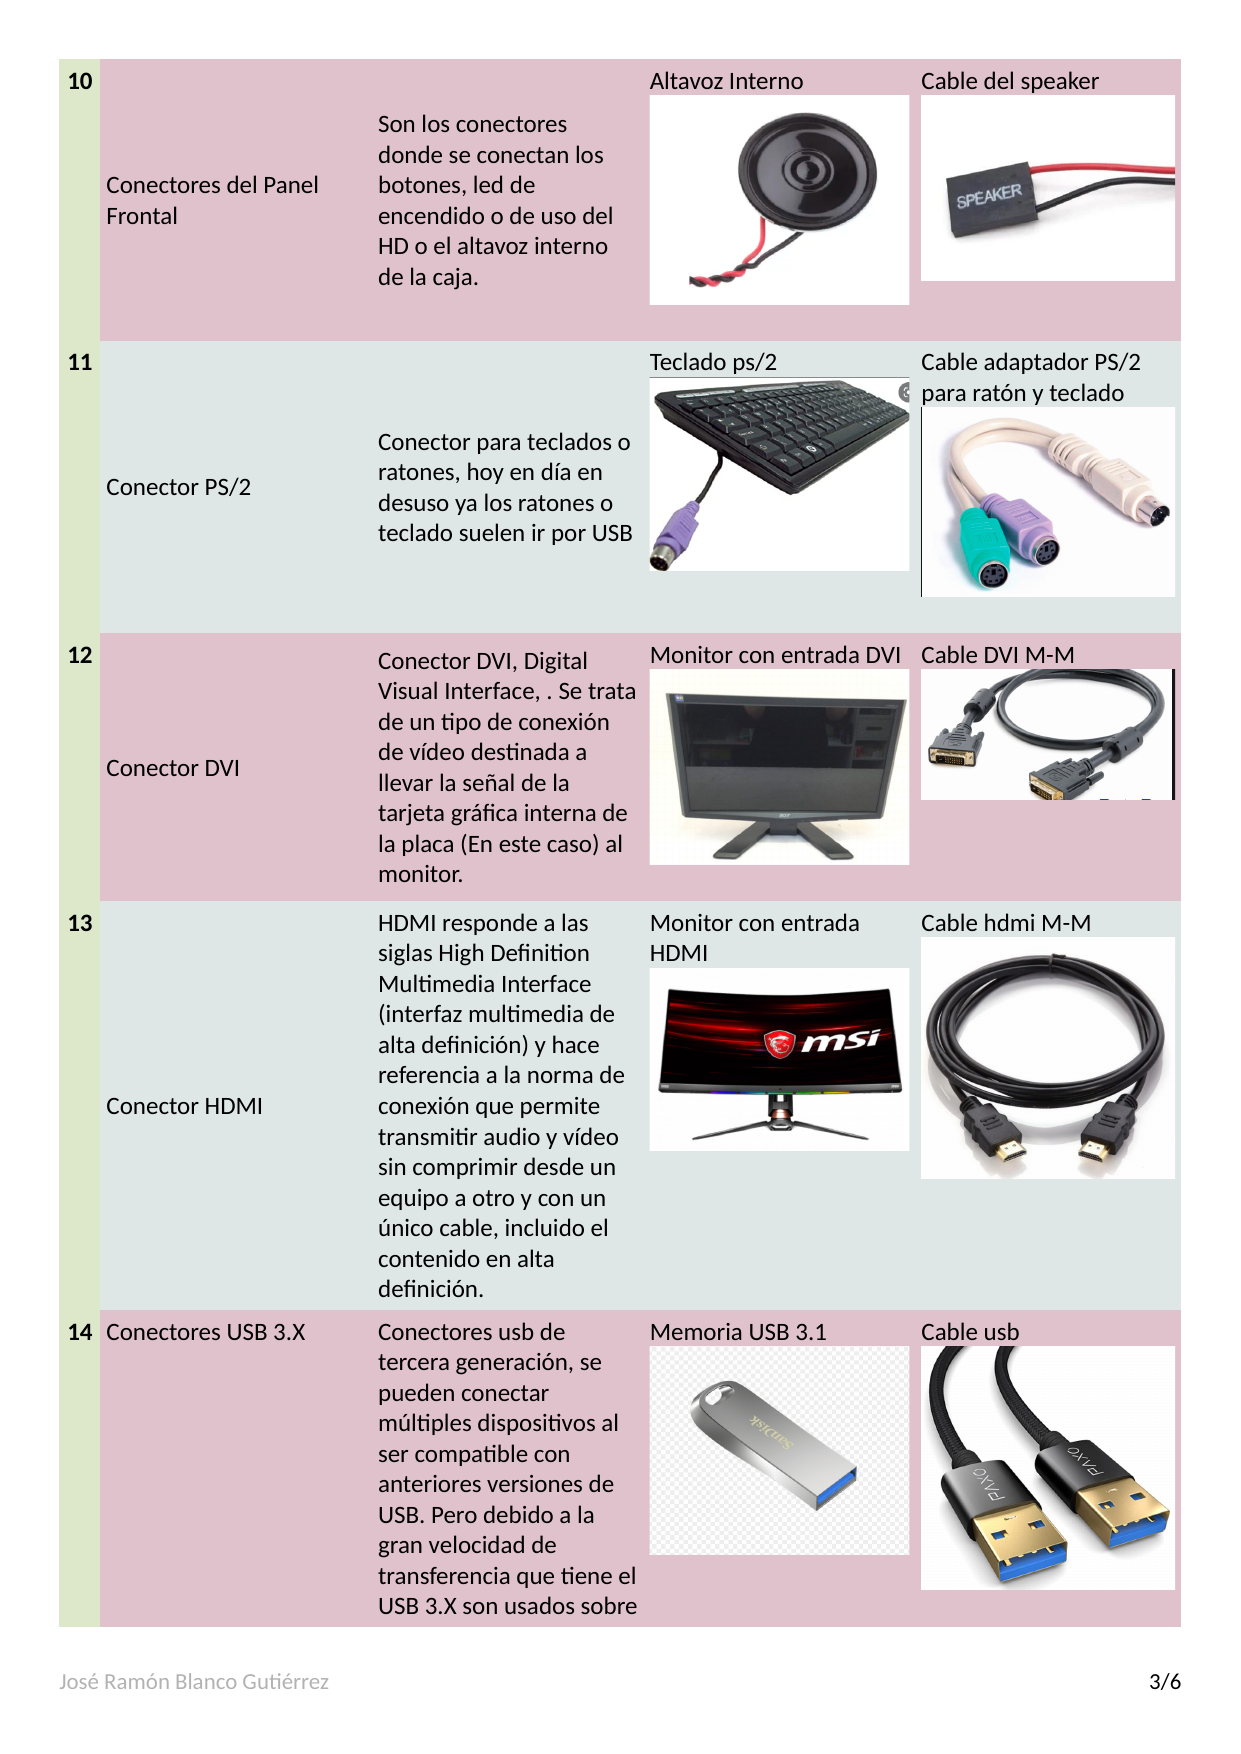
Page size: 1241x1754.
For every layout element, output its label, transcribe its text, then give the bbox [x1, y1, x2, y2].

table_cell Cable usb [915, 1310, 1181, 1627]
table_cell Conector DVI, Digital Visual Interface, . Se trata de un tipo de conexión de vídeo destinada a llevar la señal de la tarjeta gráfica interna de la placa (En este caso) al monitor. [372, 633, 644, 901]
table_cell Cable del speaker [915, 59, 1181, 341]
picture [649, 377, 910, 571]
table_cell Cable adaptador PS/2 para ratón y teclado [915, 341, 1181, 633]
picture [649, 968, 910, 1151]
table_cell Memoria USB 3.1 [644, 1310, 915, 1627]
picture [921, 669, 1176, 800]
table_cell Conectores del Panel Frontal [100, 59, 372, 341]
picture [649, 669, 910, 865]
picture [649, 95, 910, 305]
table_cell Cable DVI M-M [915, 633, 1181, 901]
table_cell Altavoz Interno [644, 59, 915, 341]
picture [921, 95, 1176, 281]
table_cell Conector DVI [100, 633, 372, 901]
table_cell HDMI responde a las siglas High Definition Multimedia Interface (interfaz multimedia de alta definición) y hace referencia a la norma de conexión que permite transmitir audio y vídeo sin comprimir desde un equipo a otro y con un único cable, incluido el contenido en alta definición. [372, 901, 644, 1310]
table_cell 12 [59, 633, 100, 901]
table_cell 10 [59, 59, 100, 341]
table_cell Cable hdmi M-M [915, 901, 1181, 1310]
table_cell Conector HDMI [100, 901, 372, 1310]
table_cell Conectores usb de tercera generación, se pueden conectar múltiples dispositivos al ser compatible con anteriores versiones de USB. Pero debido a la gran velocidad de transferencia que tiene el USB 3.X son usados sobre [372, 1310, 644, 1627]
table_cell 13 [59, 901, 100, 1310]
table_cell Monitor con entrada HDMI [644, 901, 915, 1310]
table_cell 14 [59, 1310, 100, 1627]
table_cell Conectores USB 3.X [100, 1310, 372, 1627]
table_cell Conector para teclados o ratones, hoy en día en desuso ya los ratones o teclado suelen ir por USB [372, 341, 644, 633]
table_cell Teclado ps/2 [644, 341, 915, 633]
picture [921, 937, 1176, 1179]
picture [649, 1346, 910, 1555]
table_cell Son los conectores donde se conectan los botones, led de encendido o de uso del HD o el altavoz interno de la caja. [372, 59, 644, 341]
table_cell 11 [59, 341, 100, 633]
picture [921, 407, 1176, 597]
picture [921, 1346, 1176, 1590]
table_cell Conector PS/2 [100, 341, 372, 633]
table_cell Monitor con entrada DVI [644, 633, 915, 901]
